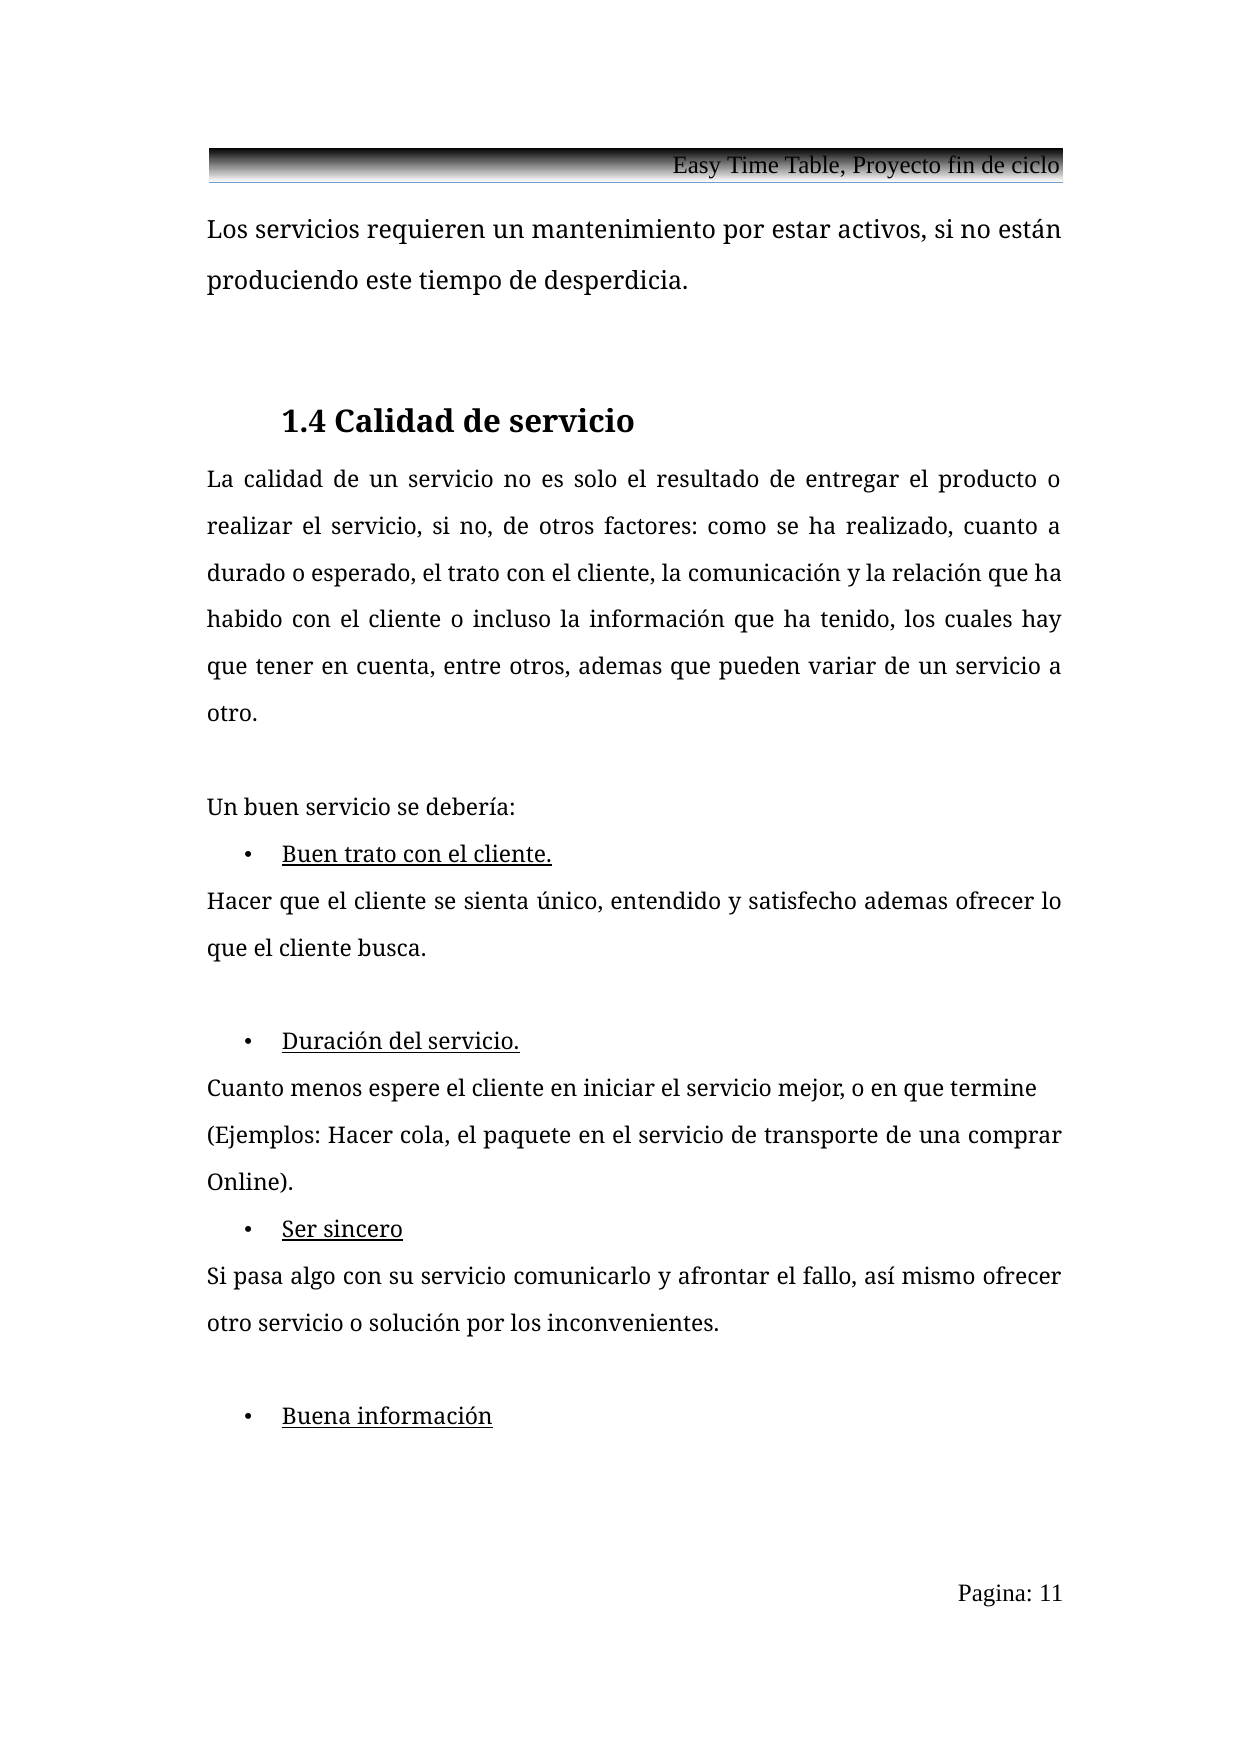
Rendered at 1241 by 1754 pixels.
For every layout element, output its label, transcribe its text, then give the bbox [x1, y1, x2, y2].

list Ser sincero [244, 1213, 1063, 1244]
text Un buen servicio se debería: [207, 791, 1063, 822]
text Hacer que el cliente se sienta único, entendido y satisfecho ademas ofrecer lo que el cliente busca. [207, 885, 1063, 963]
text Cuanto menos espere el cliente en iniciar el servicio mejor, o en que termine [207, 1072, 1063, 1103]
list Buena información [244, 1400, 1063, 1432]
text Si pasa algo con su servicio comunicarlo y afrontar el fallo, así mismo ofrecer otro servicio o solución por los inconvenientes. [207, 1260, 1063, 1338]
text Los servicios requieren un mantenimiento por estar activos, si no están produciendo este tiempo de desperdicia. [207, 212, 1063, 297]
list Buen trato con el cliente. [244, 838, 1063, 869]
list Duración del servicio. [244, 1025, 1063, 1057]
text La calidad de un servicio no es solo el resultado de entregar el producto o realizar el servicio, si no, de otros factores: como se ha realizado, cuanto a durado o esperado, el trato con el cliente, la comunicación y la relación que ha habido con el cliente o incluso la información que ha tenido, los cuales hay que tener en cuenta, entre otros, ademas que pueden variar de un servicio a otro. [207, 463, 1063, 728]
text 1.4 Calidad de servicio [207, 399, 1063, 442]
text (Ejemplos: Hacer cola, el paquete en el servicio de transporte de una comprar Online). [207, 1119, 1063, 1197]
